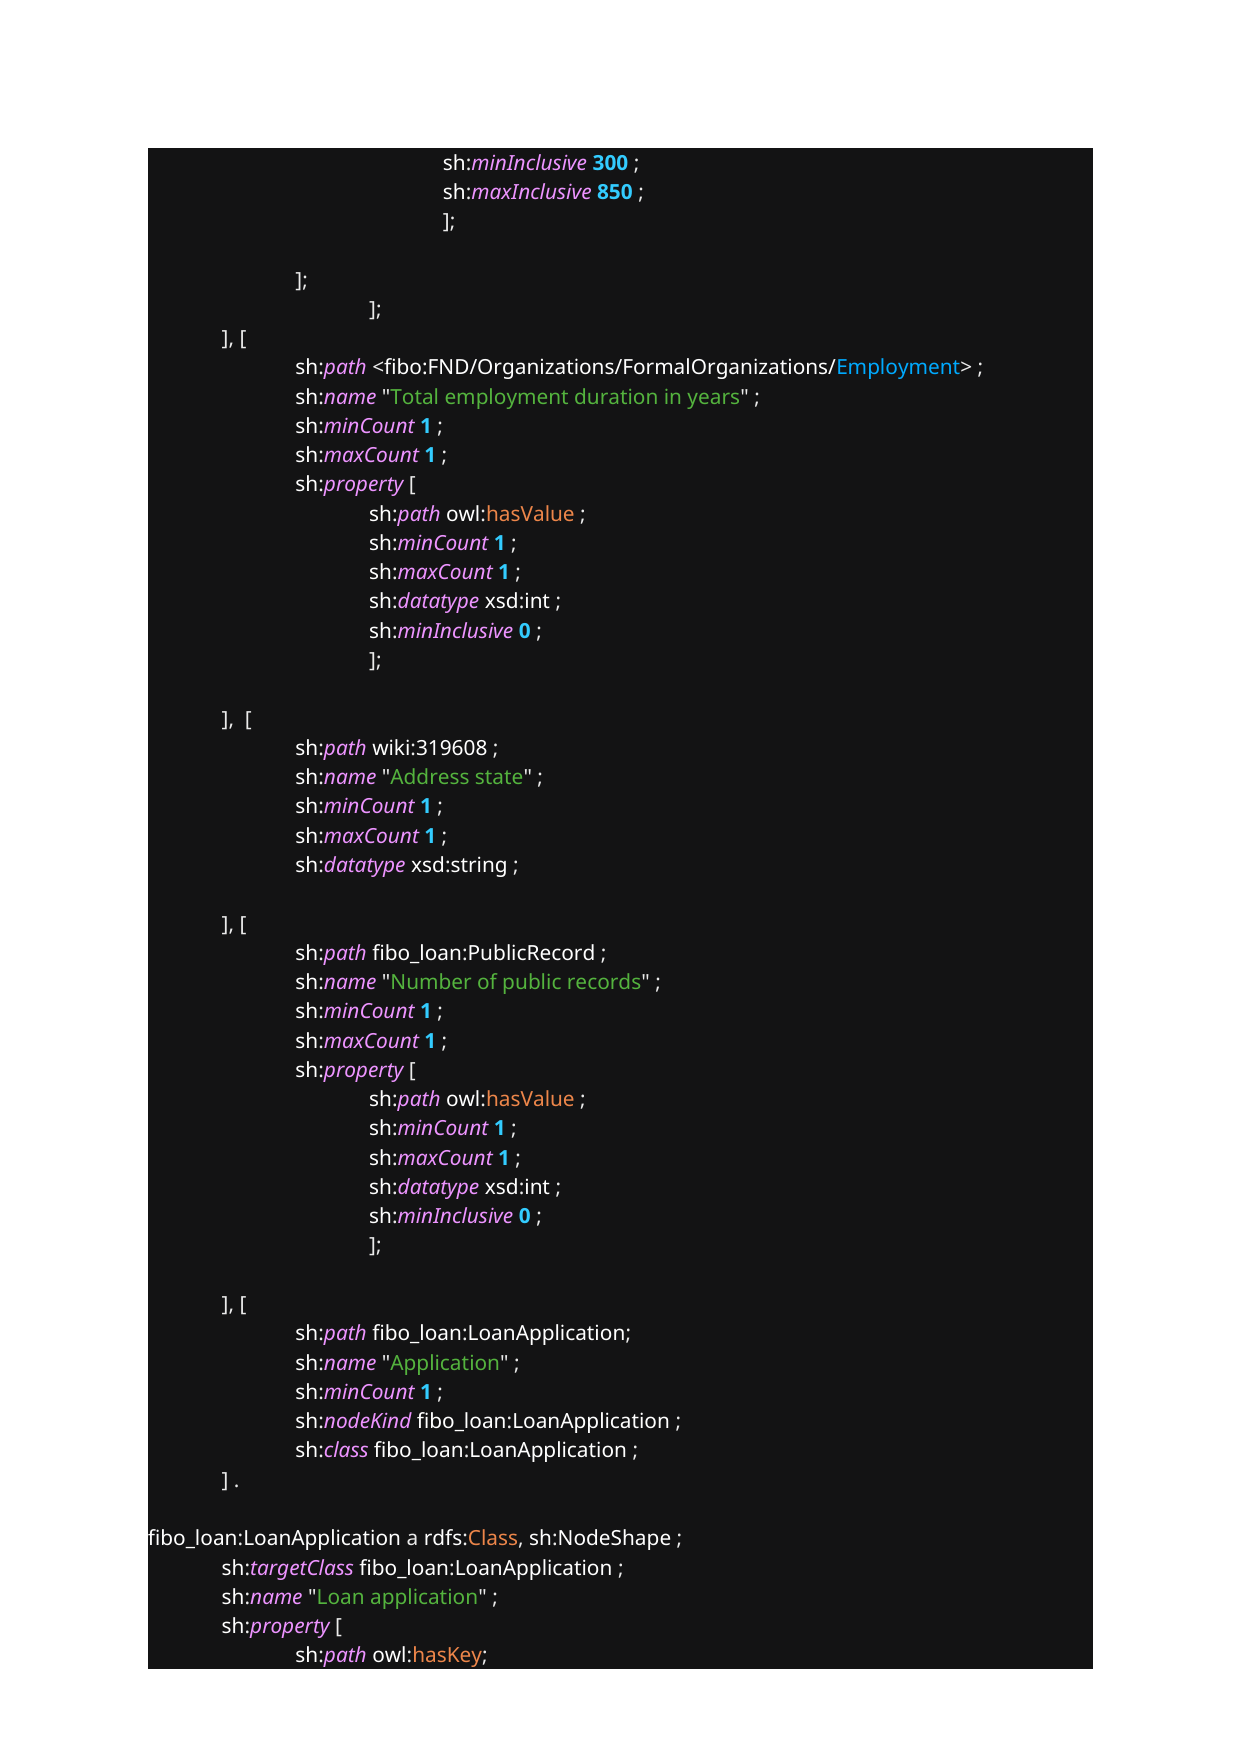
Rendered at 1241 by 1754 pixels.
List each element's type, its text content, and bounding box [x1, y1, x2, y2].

text sh:minInclusive 300 ; sh:maxInclusive 850 ; ]; ]; ]; ], [ sh:path <fibo:FND/Organizations/FormalOrganizations/Employment> ; sh:name "Total employment duration in years" ; sh:minCount 1 ; sh:maxCount 1 ; sh:property [ sh:path owl:hasValue ; sh:minCount 1 ; sh:maxCount 1 ; sh:datatype xsd:int ; sh:minInclusive 0 ; ]; ], [ sh:path wiki:319608 ; sh:name "Address state" ; sh:minCount 1 ; sh:maxCount 1 ; sh:datatype xsd:string ; ], [ sh:path fibo_loan:PublicRecord ; sh:name "Number of public records" ; sh:minCount 1 ; sh:maxCount 1 ; sh:property [ sh:path owl:hasValue ; sh:minCount 1 ; sh:maxCount 1 ; sh:datatype xsd:int ; sh:minInclusive 0 ; ]; ], [ sh:path fibo_loan:LoanApplication; sh:name "Application" ; sh:minCount 1 ; sh:nodeKind fibo_loan:LoanApplication ; sh:class fibo_loan:LoanApplication ; ] . fibo_loan:LoanApplication a rdfs:Class, sh:NodeShape ; sh:targetClass fibo_loan:LoanApplication ; sh:name "Loan application" ; sh:property [ sh:path owl:hasKey; [148, 148, 1093, 1669]
